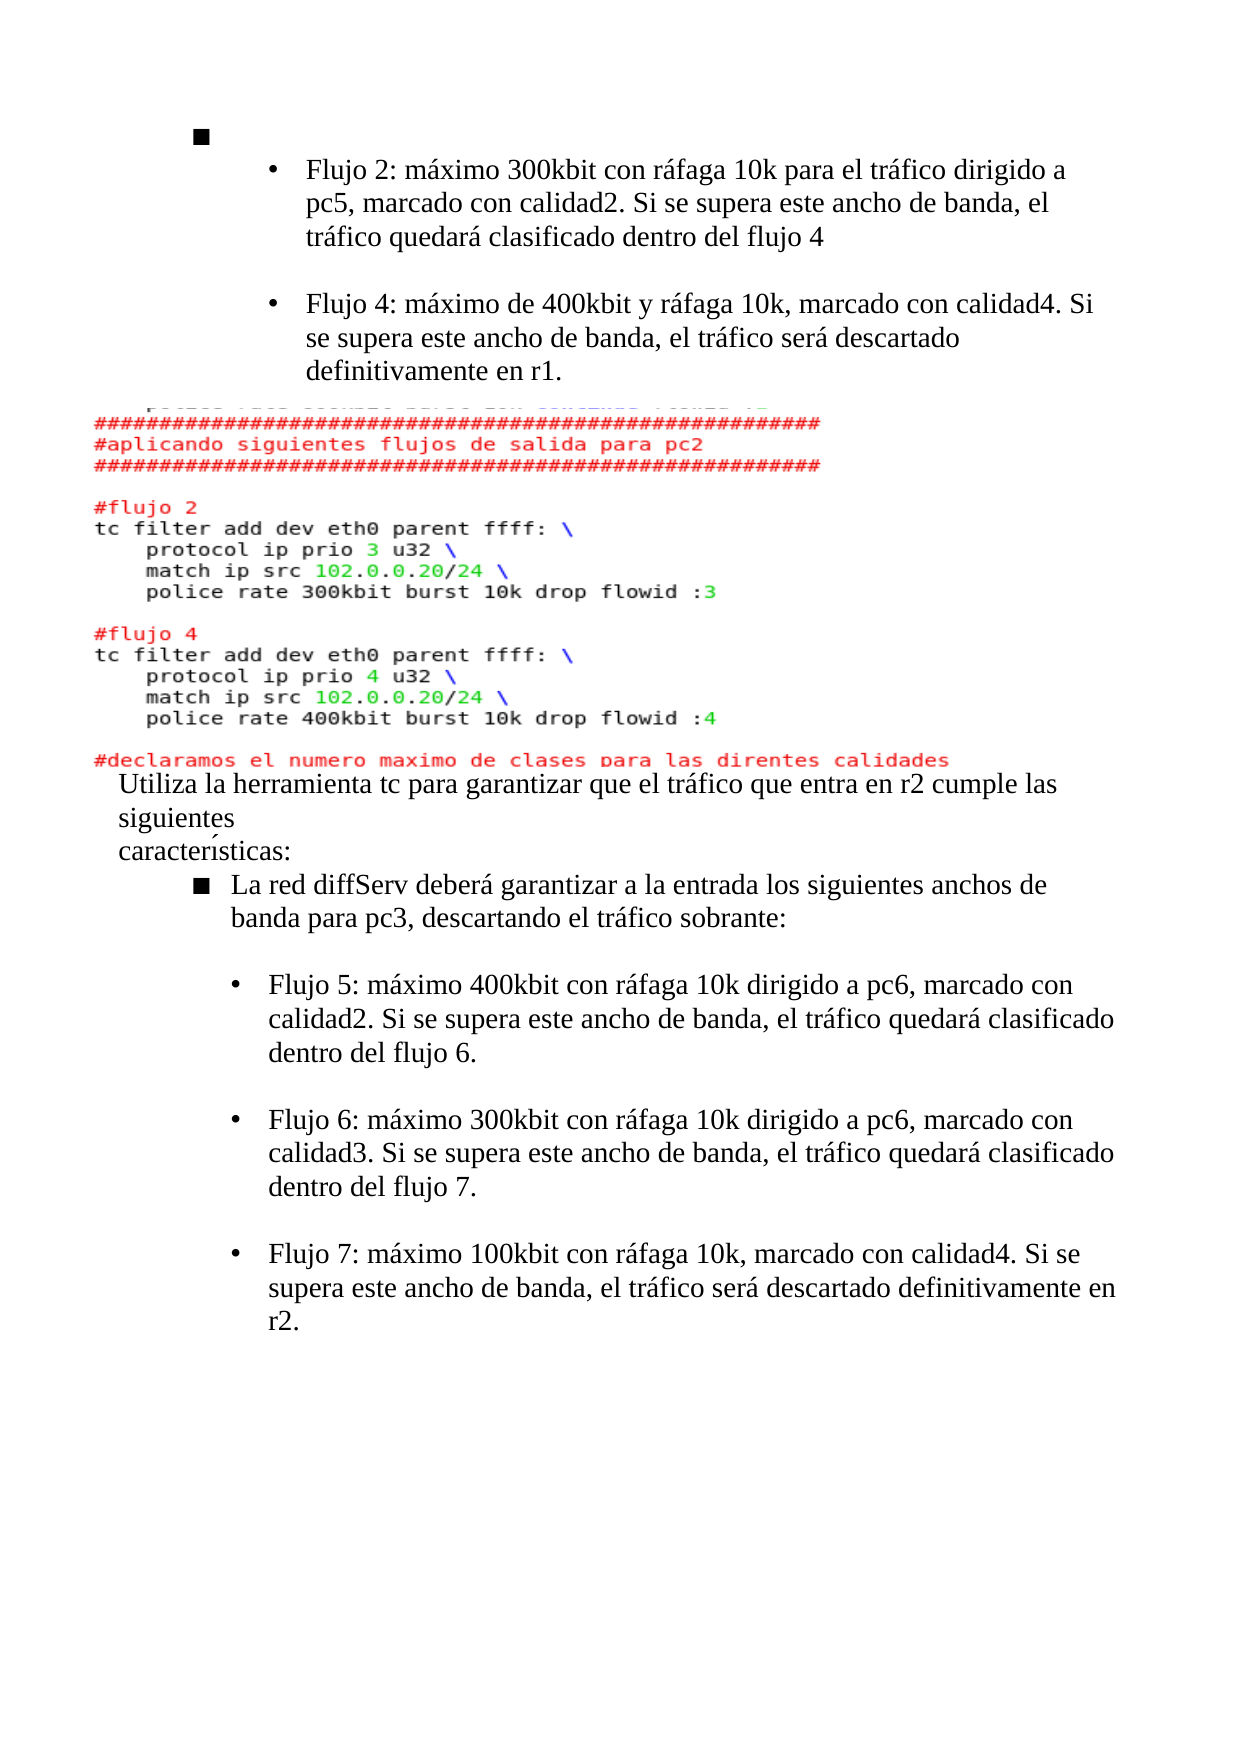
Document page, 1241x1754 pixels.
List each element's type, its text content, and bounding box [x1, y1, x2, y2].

text caracterı́sticas: [118, 833, 1122, 867]
list La red diffServ deberá garantizar a la entrada los siguientes anchos de banda para pc3, descartando el tráfico sobrante: [193, 867, 1122, 934]
list Flujo 2: máximo 300kbit con ráfaga 10k para el tráfico dirigido a pc5, marcado con calidad2. Si se supera este ancho de banda, el tráfico quedará clasificado dentro del flujo 4 [268, 152, 1122, 252]
text Utiliza la herramienta tc para garantizar que el tráfico que entra en r2 cumple las siguientes [118, 709, 1122, 833]
list Flujo 6: máximo 300kbit con ráfaga 10k dirigido a pc6, marcado con calidad3. Si se supera este ancho de banda, el tráfico quedará clasificado dentro del flujo 7. [231, 1102, 1122, 1202]
list Flujo 7: máximo 100kbit con ráfaga 10k, marcado con calidad4. Si se supera este ancho de banda, el tráfico será descartado definitivamente en r2. [231, 1236, 1122, 1337]
list Flujo 4: máximo de 400kbit y ráfaga 10k, marcado con calidad4. Si se supera este ancho de banda, el tráfico será descartado definitivamente en r1. [268, 286, 1122, 387]
list Flujo 5: máximo 400kbit con ráfaga 10k dirigido a pc6, marcado con calidad2. Si se supera este ancho de banda, el tráfico quedará clasificado dentro del flujo 6. [231, 967, 1122, 1068]
